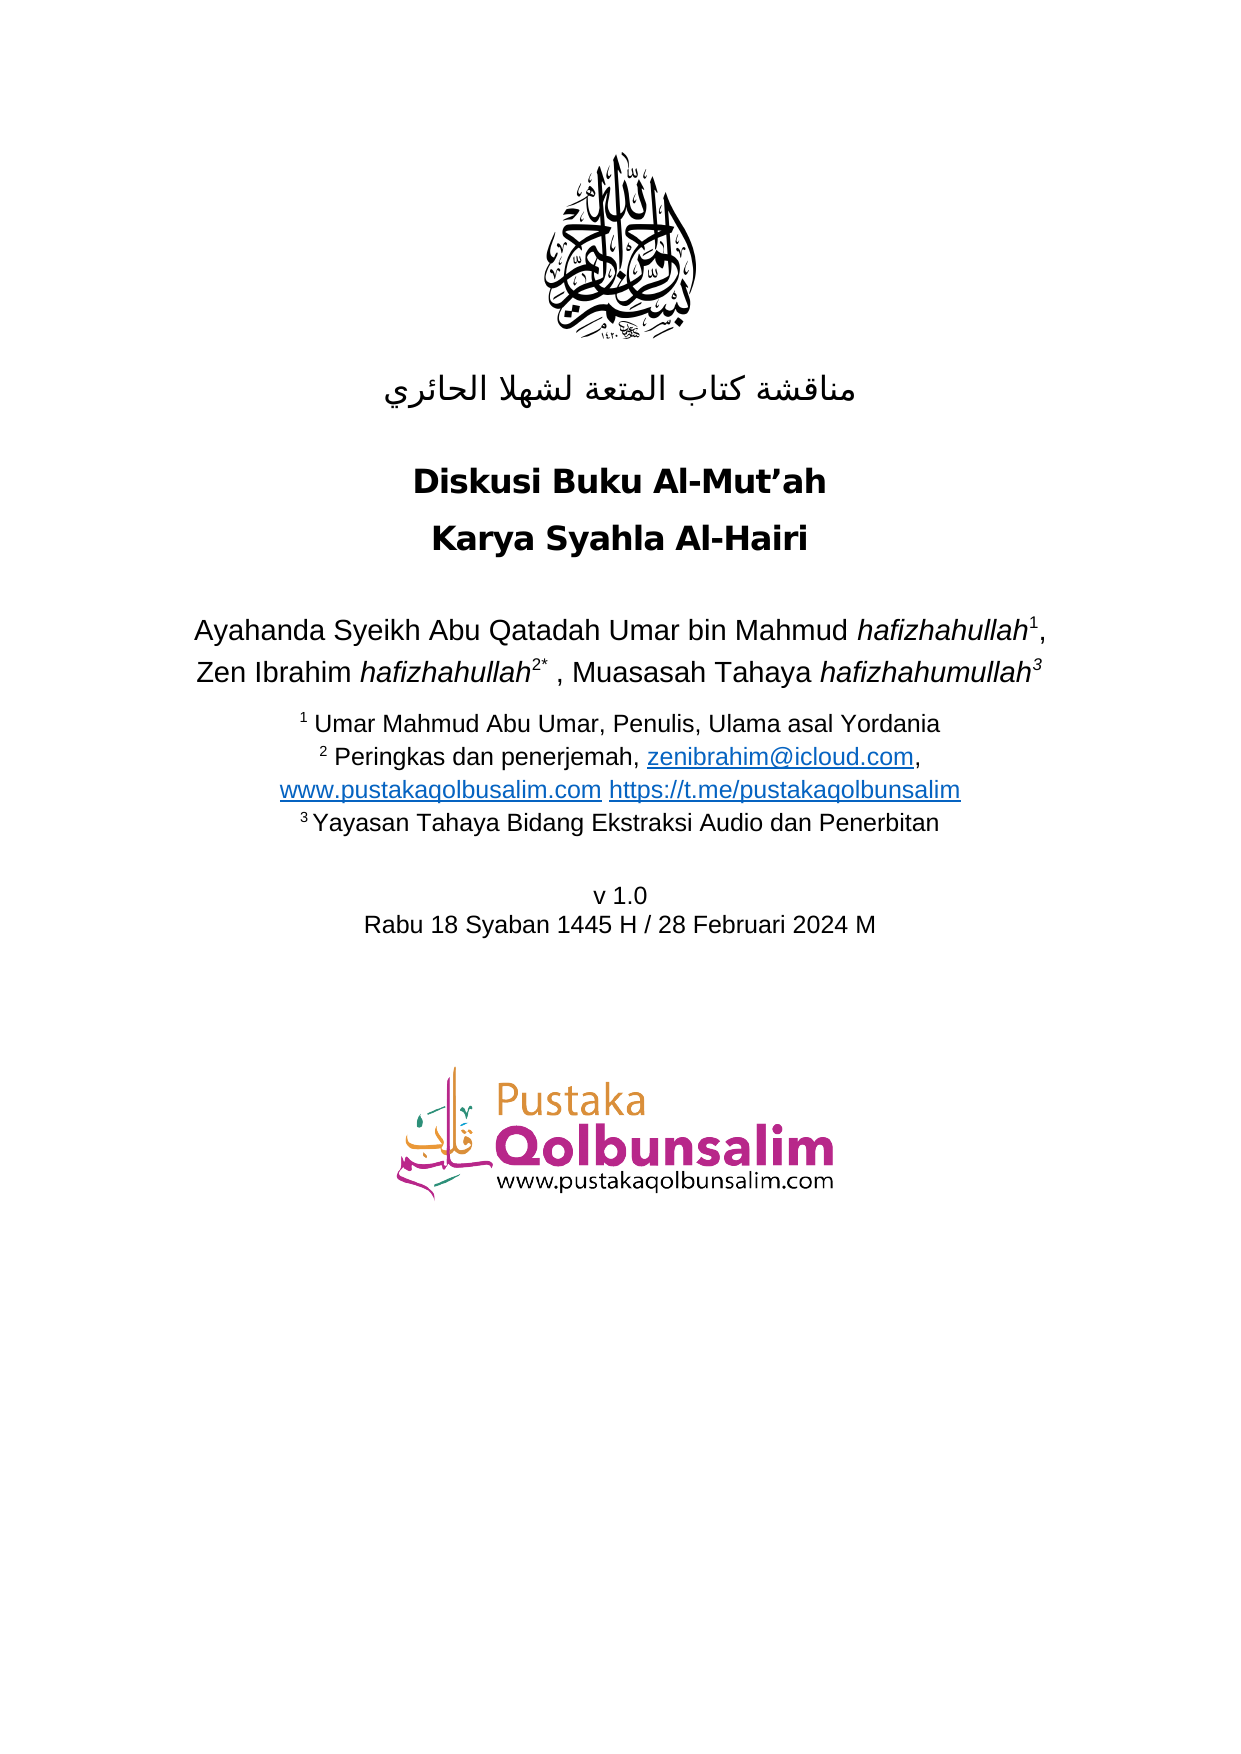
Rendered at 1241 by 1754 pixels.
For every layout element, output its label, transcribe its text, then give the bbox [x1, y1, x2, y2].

text v 1.0 [177, 881, 1063, 909]
text 2 Peringkas dan penerjemah, zenibrahim@icloud.com, www.pustakaqolbusalim.com https://t.me/pustakaqolbunsalim [177, 742, 1063, 804]
text 3 Yayasan Tahaya Bidang Ekstraksi Audio dan Penerbitan [177, 808, 1063, 837]
picture [379, 1061, 861, 1204]
picture [544, 152, 696, 339]
text 1 Umar Mahmud Abu Umar, Penulis, Ulama asal Yordania [177, 709, 1063, 738]
text مناقشة كتاب المتعة لشهلا الحائري [177, 150, 1063, 408]
title Diskusi Buku Al-Mut’ah [177, 463, 1063, 502]
text Rabu 18 Syaban 1445 H / 28 Februari 2024 M [177, 909, 1063, 938]
title Karya Syahla Al-Hairi [177, 519, 1063, 558]
text Ayahanda Syeikh Abu Qatadah Umar bin Mahmud hafizhahullah1, Zen Ibrahim hafizhahullah2* , Muasasah Tahaya hafizhahumullah3 [177, 613, 1063, 688]
